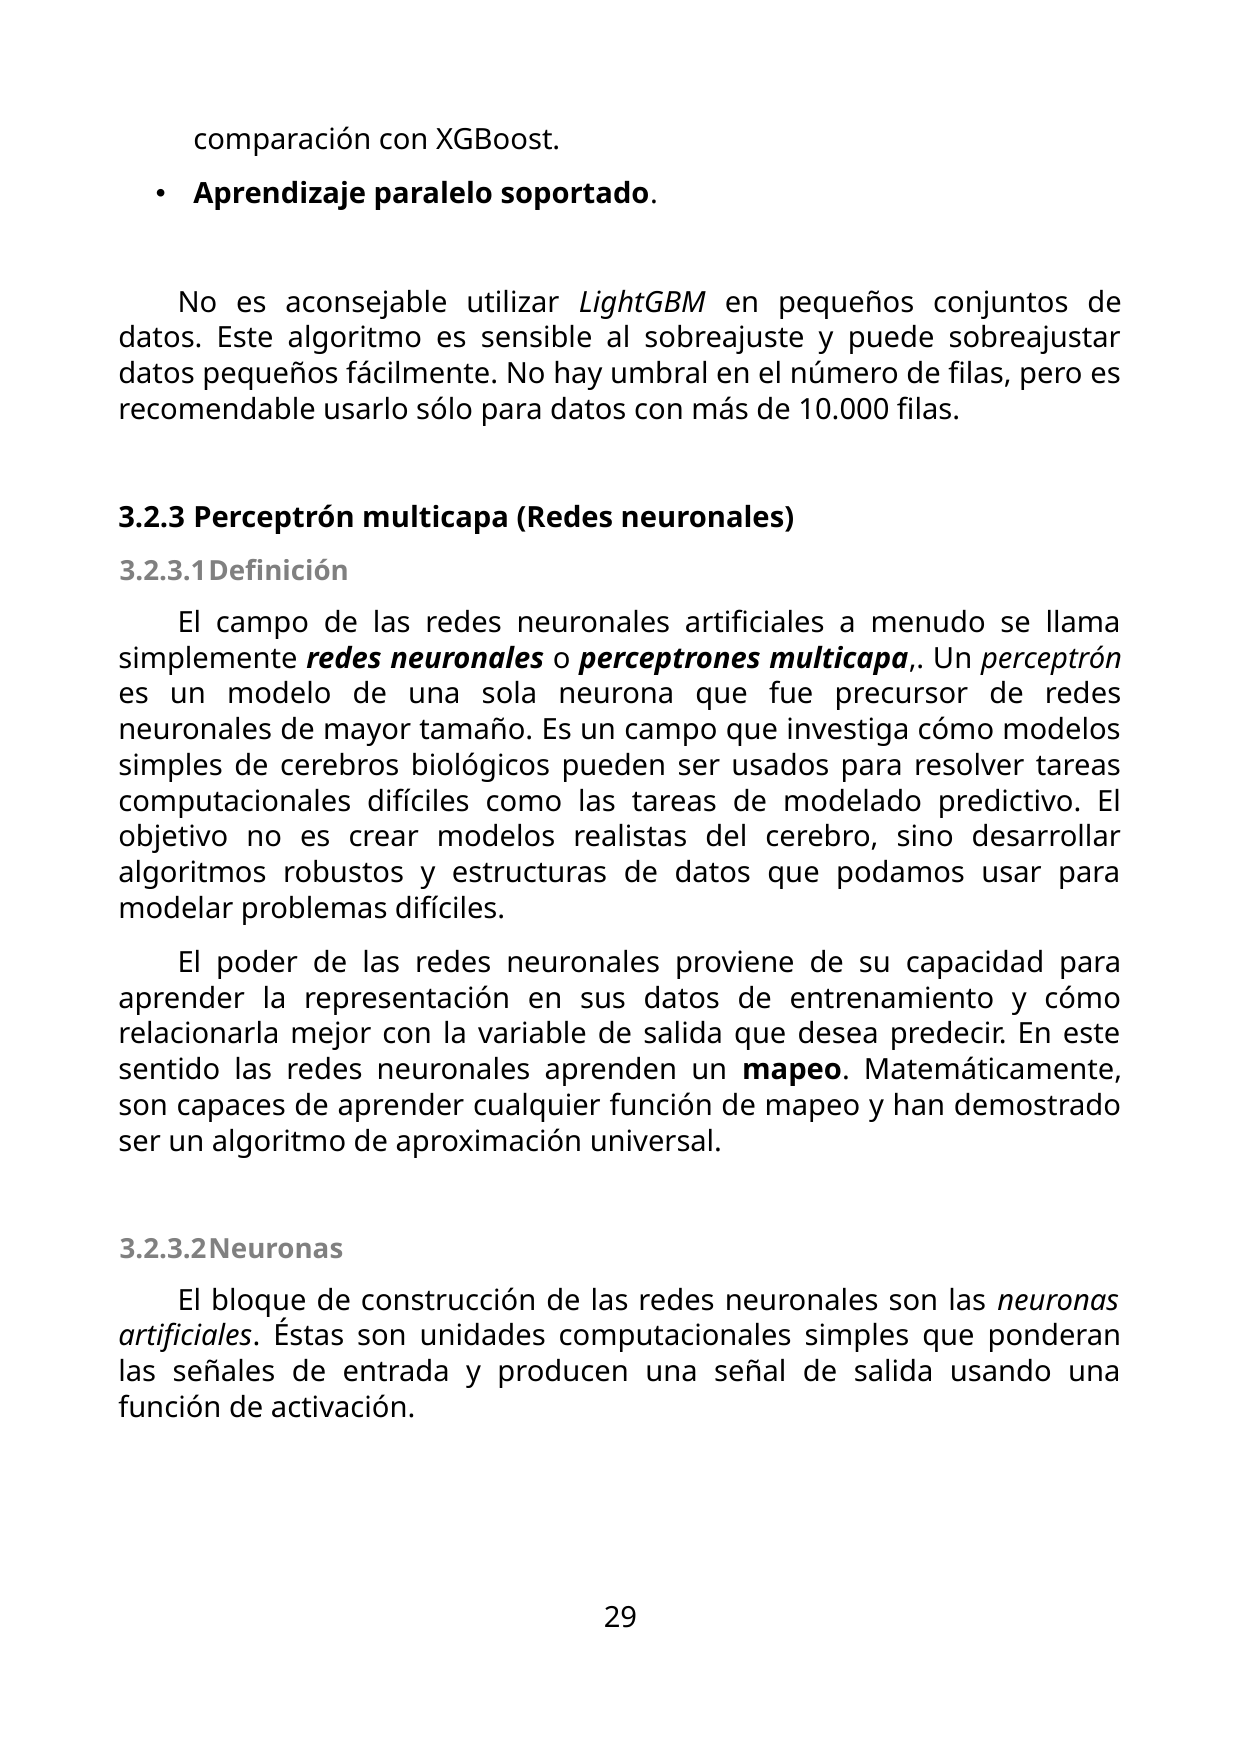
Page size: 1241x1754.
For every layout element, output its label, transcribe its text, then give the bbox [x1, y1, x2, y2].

list Aprendizaje paralelo soportado. [156, 172, 1122, 212]
text El poder de las redes neuronales proviene de su capacidad para aprender la representación en sus datos de entrenamiento y cómo relacionarla mejor con la variable de salida que desea predecir. En este sentido las redes neuronales aprenden un mapeo. Matemáticamente, son capaces de aprender cualquier función de mapeo y han demostrado ser un algoritmo de aproximación universal. [118, 941, 1122, 1160]
list comparación con XGBoost. [156, 118, 1122, 158]
subtitle Perceptrón multicapa (Redes neuronales) [118, 497, 1122, 536]
text El bloque de construcción de las redes neuronales son las neuronas artificiales. Éstas son unidades computacionales simples que ponderan las señales de entrada y producen una señal de salida usando una función de activación. [118, 1279, 1122, 1426]
text No es aconsejable utilizar LightGBM en pequeños conjuntos de datos. Este algoritmo es sensible al sobreajuste y puede sobreajustar datos pequeños fácilmente. No hay umbral en el número de filas, pero es recomendable usarlo sólo para datos con más de 10.000 filas. [118, 281, 1122, 428]
text El campo de las redes neuronales artificiales a menudo se llama simplemente redes neuronales o perceptrones multicapa,. Un perceptrón es un modelo de una sola neurona que fue precursor de redes neuronales de mayor tamaño. Es un campo que investiga cómo modelos simples de cerebros biológicos pueden ser usados para resolver tareas computacionales difíciles como las tareas de modelado predictivo. El objetivo no es crear modelos realistas del cerebro, sino desarrollar algoritmos robustos y estructuras de datos que podamos usar para modelar problemas difíciles. [118, 601, 1122, 927]
subtitle Neuronas [119, 1229, 1122, 1266]
subtitle Definición [119, 551, 1122, 589]
